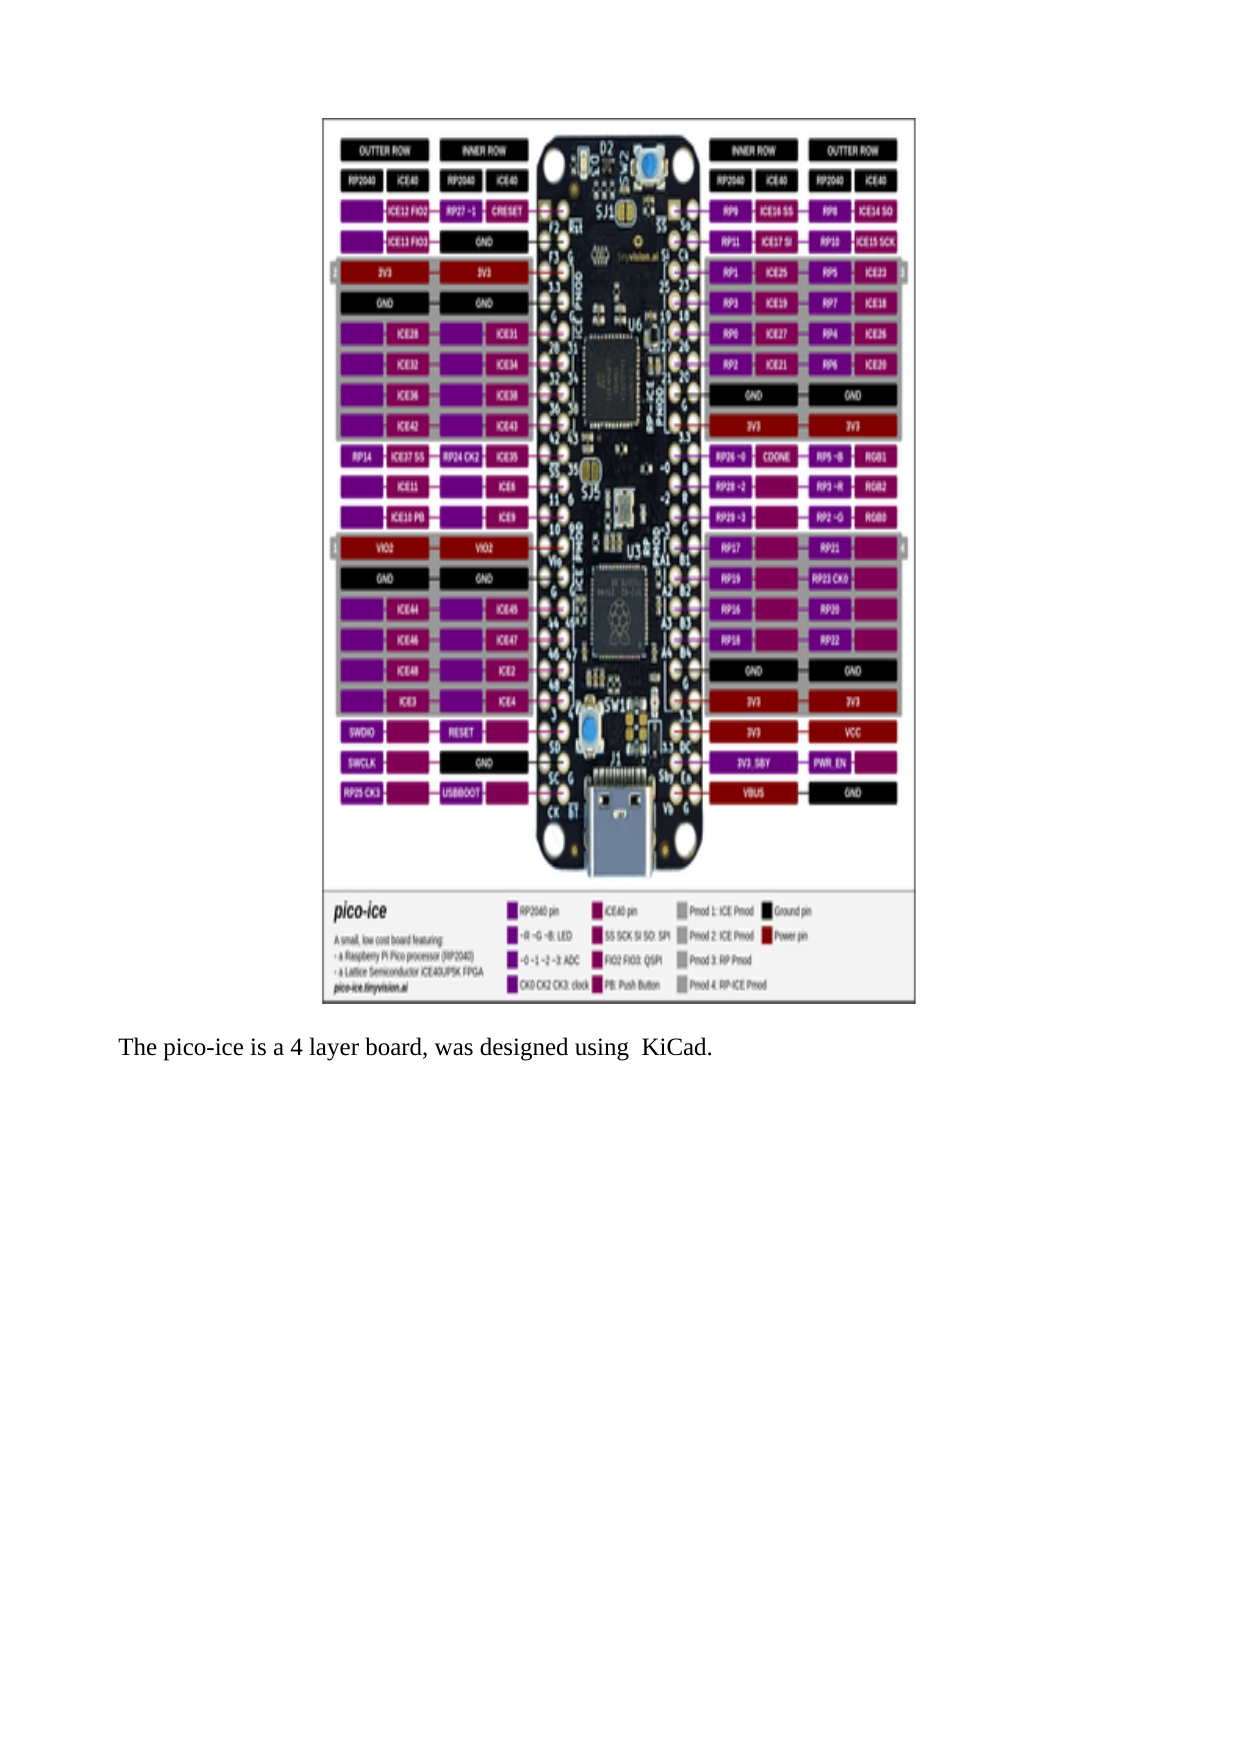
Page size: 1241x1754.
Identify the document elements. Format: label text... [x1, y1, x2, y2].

picture [217, 118, 1024, 1004]
text The pico-ice is a 4 layer board, was designed using KiCad. [118, 1032, 1122, 1061]
